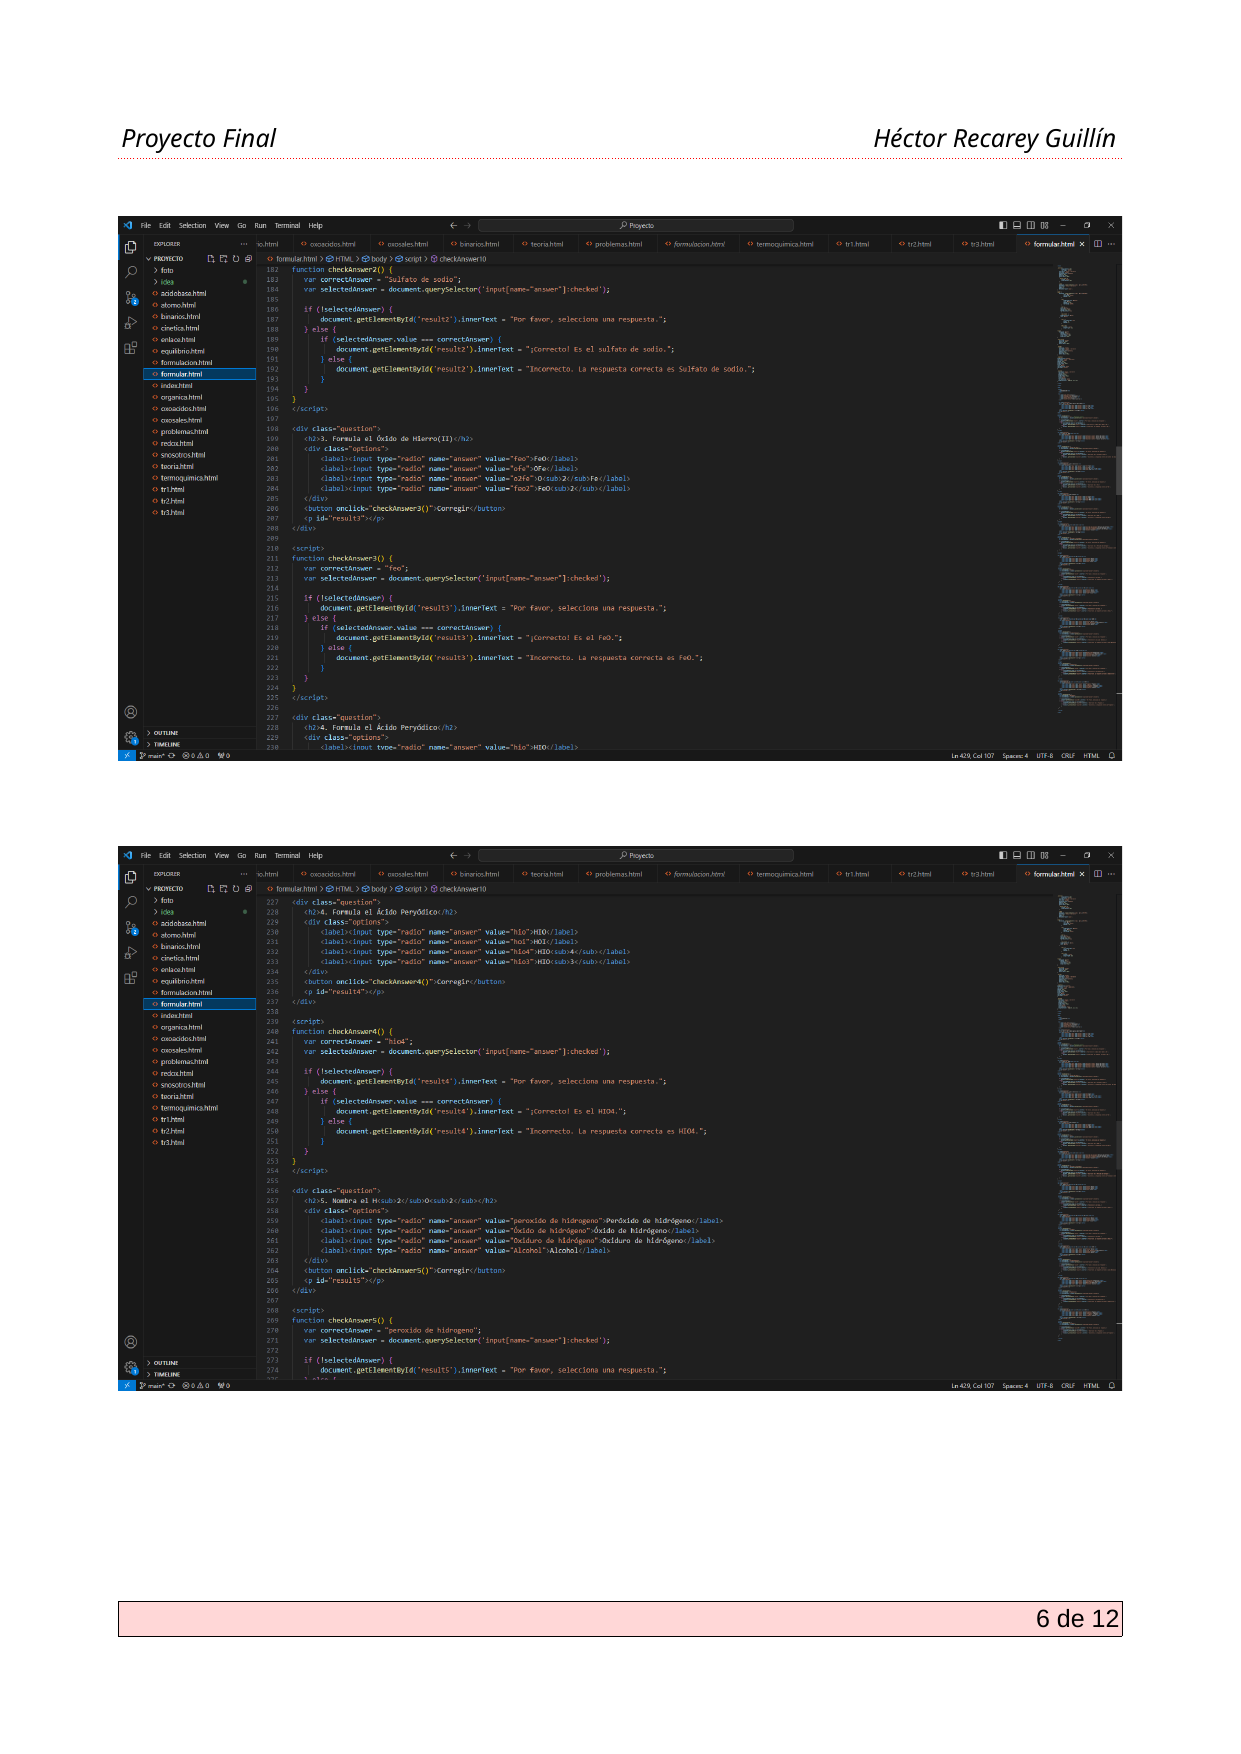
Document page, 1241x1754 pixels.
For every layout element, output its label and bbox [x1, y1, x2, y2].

picture [118, 846, 1123, 1391]
picture [118, 216, 1123, 761]
